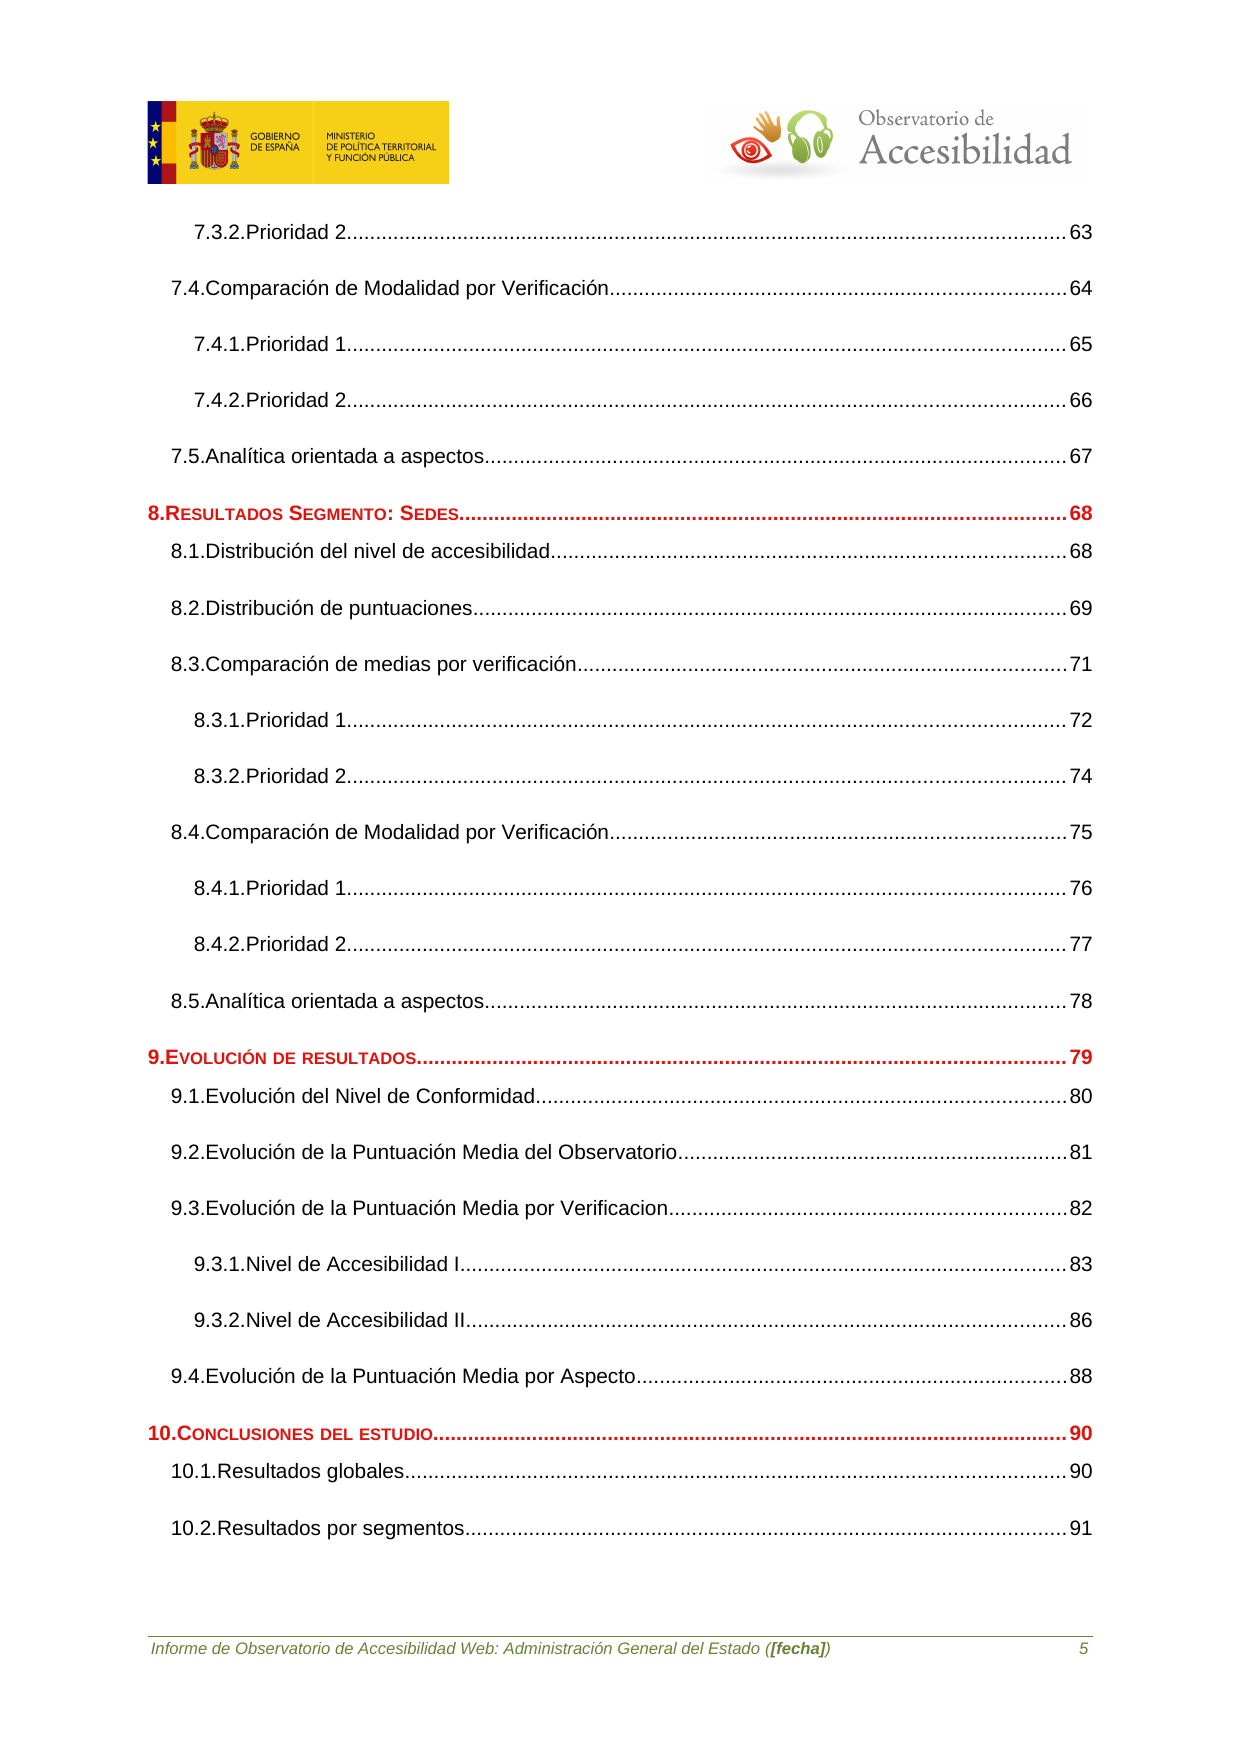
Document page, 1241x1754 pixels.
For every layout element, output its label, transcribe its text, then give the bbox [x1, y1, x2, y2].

text 9.Evolución de resultados 79 [148, 1044, 1092, 1068]
text 7.3.2.Prioridad 2 63 [193, 220, 1092, 244]
text 10.1.Resultados globales 90 [171, 1459, 1092, 1483]
text 8.2.Distribución de puntuaciones 69 [171, 595, 1092, 619]
text 7.4.1.Prioridad 1 65 [193, 332, 1092, 356]
text 8.3.2.Prioridad 2 74 [193, 764, 1092, 788]
text 9.2.Evolución de la Puntuación Media del Observatorio 81 [171, 1139, 1092, 1163]
text 8.Resultados Segmento: Sedes 68 [148, 500, 1092, 524]
text 10.2.Resultados por segmentos 91 [171, 1515, 1092, 1539]
text 7.4.Comparación de Modalidad por Verificación 64 [171, 276, 1092, 300]
picture [147, 101, 450, 184]
text 9.3.1.Nivel de Accesibilidad I 83 [193, 1252, 1092, 1276]
text 8.5.Analítica orientada a aspectos 78 [171, 988, 1092, 1012]
text 8.4.1.Prioridad 1 76 [193, 876, 1092, 900]
text 9.4.Evolución de la Puntuación Media por Aspecto 88 [171, 1364, 1092, 1388]
text 9.3.2.Nivel de Accesibilidad II 86 [193, 1308, 1092, 1332]
picture [710, 101, 1086, 184]
text 9.3.Evolución de la Puntuación Media por Verificacion 82 [171, 1196, 1092, 1220]
text 8.4.Comparación de Modalidad por Verificación 75 [171, 820, 1092, 844]
text 10.Conclusiones del estudio 90 [148, 1420, 1092, 1444]
text 8.3.Comparación de medias por verificación 71 [171, 652, 1092, 676]
text 8.3.1.Prioridad 1 72 [193, 708, 1092, 732]
text 7.4.2.Prioridad 2 66 [193, 388, 1092, 412]
text 8.4.2.Prioridad 2 77 [193, 932, 1092, 956]
text 9.1.Evolución del Nivel de Conformidad 80 [171, 1083, 1092, 1107]
text 8.1.Distribución del nivel de accesibilidad 68 [171, 539, 1092, 563]
text 7.5.Analítica orientada a aspectos 67 [171, 444, 1092, 468]
